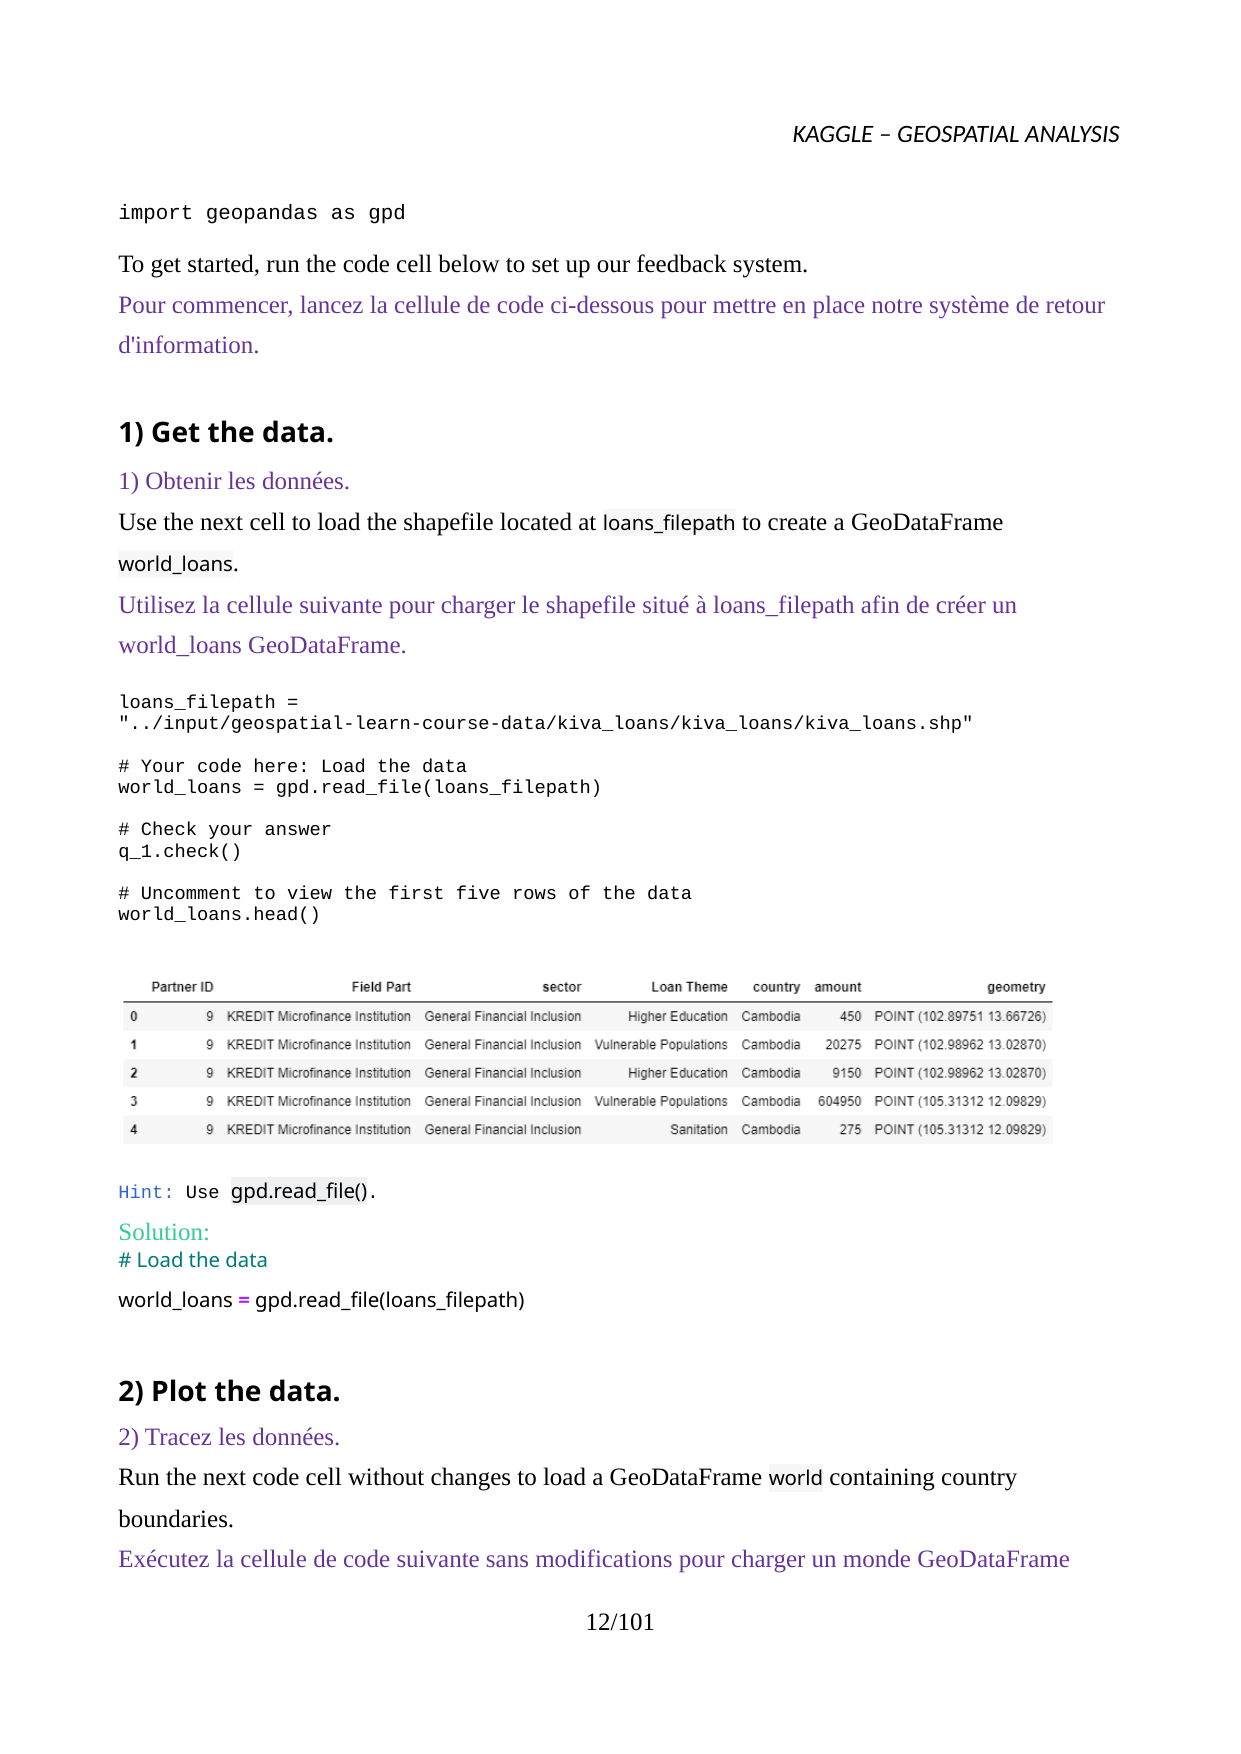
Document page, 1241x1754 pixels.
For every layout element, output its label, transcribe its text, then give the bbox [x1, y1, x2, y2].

text To get started, run the code cell below to set up our feedback system. [118, 249, 1122, 278]
picture [118, 947, 1122, 1156]
text import geopandas as gpd [118, 202, 1122, 225]
text # Load the data [118, 1246, 1122, 1274]
text Run the next code cell without changes to load a GeoDataFrame world containing country boundaries. [118, 1462, 1122, 1532]
text Utilisez la cellule suivante pour charger le shapefile situé à loans_filepath afin de créer un world_loans GeoDataFrame. [118, 590, 1122, 659]
text 2) Tracez les données. [118, 1422, 1122, 1451]
text Hint: Use gpd.read_file(). [118, 1177, 1122, 1205]
text loans_filepath = "../input/geospatial-learn-course-data/kiva_loans/kiva_loans/kiva_loans.shp" [118, 693, 1122, 735]
text Use the next cell to load the shapefile located at loans_filepath to create a GeoDataFrame world_loans. [118, 507, 1122, 578]
subtitle 2) Plot the data. [118, 1371, 1122, 1409]
text world_loans = gpd.read_file(loans_filepath) [118, 778, 1122, 799]
text # Check your answer [118, 820, 1122, 841]
text 1) Obtenir les données. [118, 466, 1122, 495]
text world_loans.head() [118, 905, 1122, 926]
text Solution: [118, 1217, 1122, 1246]
text Pour commencer, lancez la cellule de code ci-dessous pour mettre en place notre système de retour d'information. [118, 290, 1122, 359]
text world_loans = gpd.read_file(loans_filepath) [118, 1285, 1122, 1313]
subtitle 1) Get the data. [118, 412, 1122, 450]
text # Uncomment to view the first five rows of the data [118, 884, 1122, 905]
text # Your code here: Load the data [118, 756, 1122, 778]
text Exécutez la cellule de code suivante sans modifications pour charger un monde GeoDataFrame [118, 1544, 1122, 1573]
text q_1.check() [118, 841, 1122, 863]
